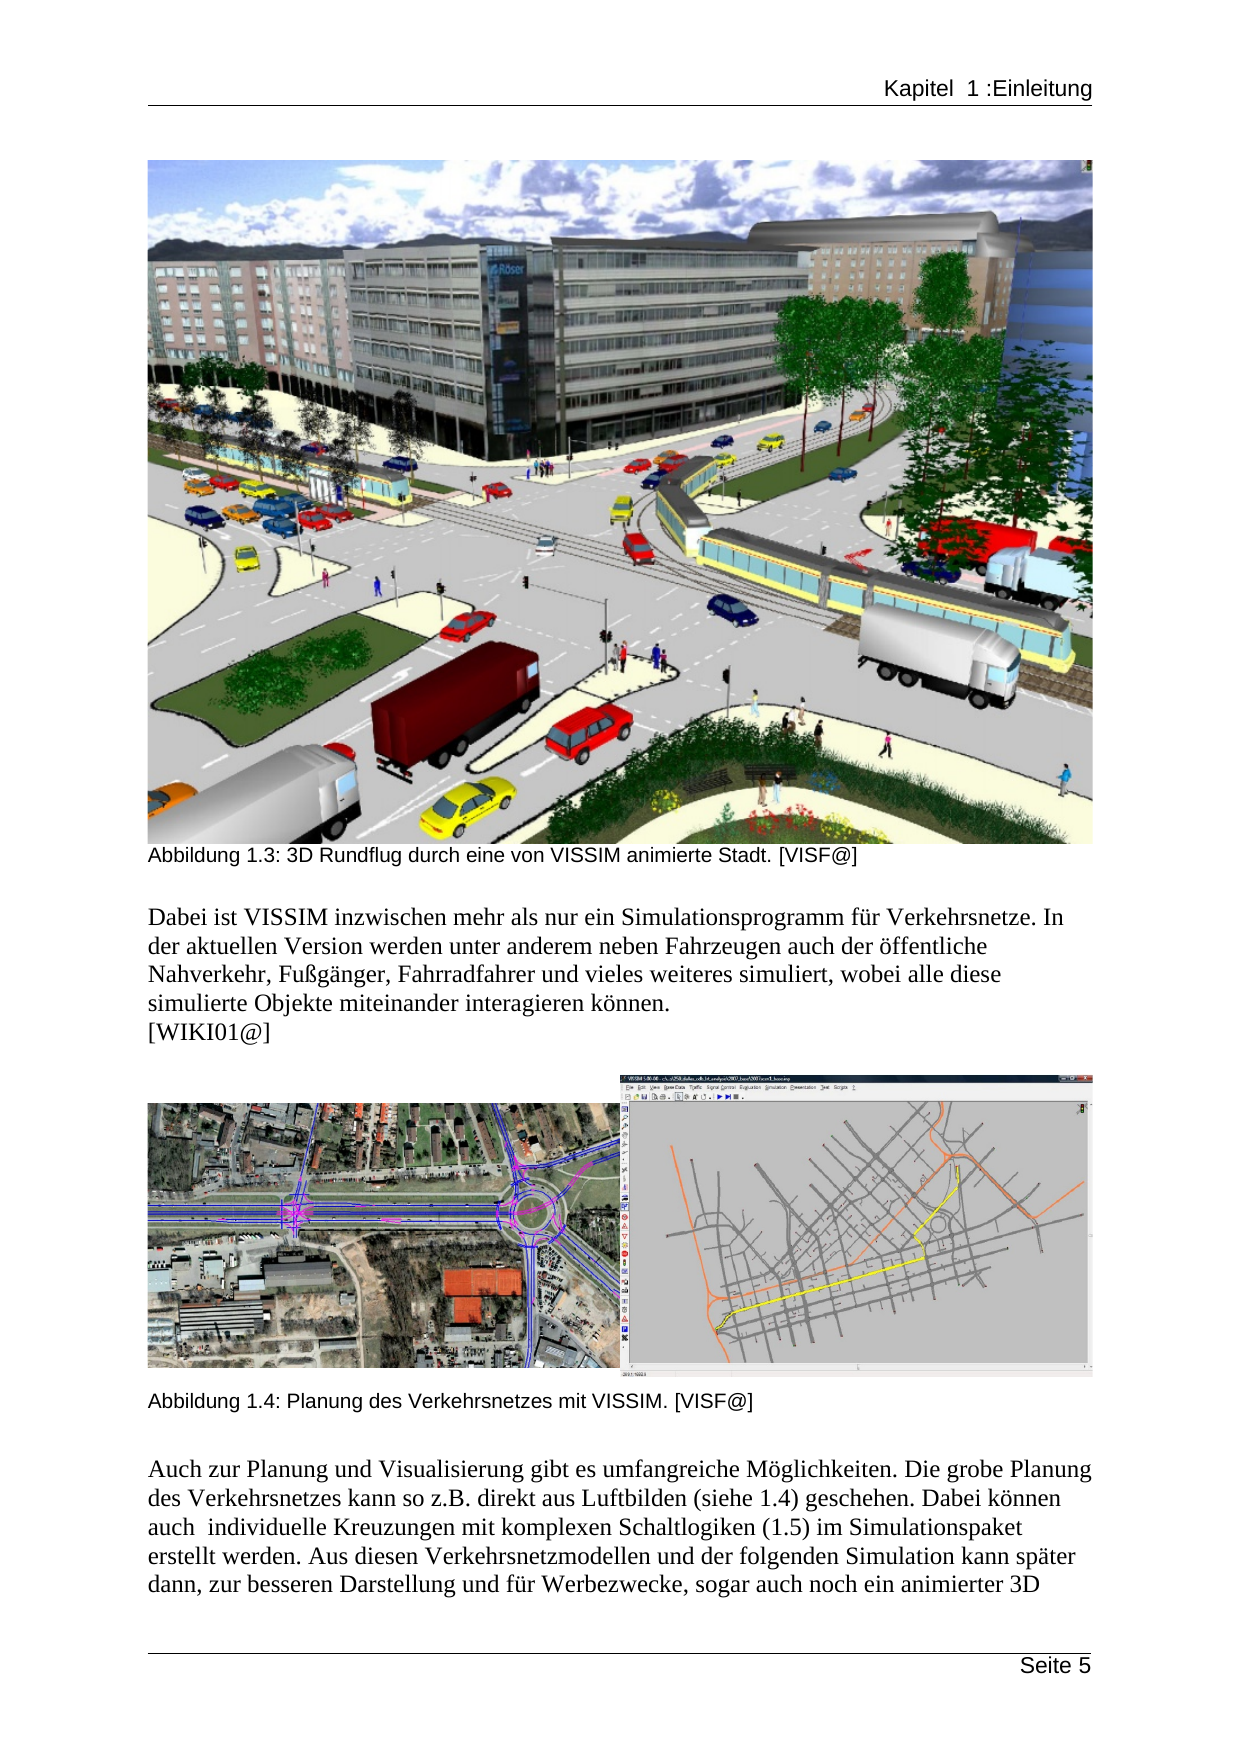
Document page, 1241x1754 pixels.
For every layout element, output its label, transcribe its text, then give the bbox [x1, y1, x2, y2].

text [WIKI01@] [148, 1017, 1092, 1046]
picture [147, 160, 1093, 844]
table_header [148, 1075, 620, 1103]
text Abbildung 1.4: Planung des Verkehrsnetzes mit VISSIM. [VISF@] [148, 1389, 1092, 1413]
text Auch zur Planung und Visualisierung gibt es umfangreiche Möglichkeiten. Die grobe Planung des Verkehrsnetzes kann so z.B. direkt aus Luftbilden (siehe Abbildung 1.4) geschehen. Dabei können auch individuelle Kreuzungen mit komplexen Schaltlogiken (Abbildung 1.5) im Simulationspaket erstellt werden. Aus diesen Verkehrsnetzmodellen und der folgenden Simulation kann später dann, zur besseren Darstellung und für Werbezwecke, sogar auch noch ein animierter 3D Rundflug durch die simulierte Stadt erstellt werden (siehe Abbildung 1.3). So können die verschiedenen Planungskonzepte besonders werbewirksam in Szene gesetzt werden. [148, 1454, 1092, 1598]
text Dabei ist VISSIM inzwischen mehr als nur ein Simulationsprogramm für Verkehrsnetze. In der aktuellen Version werden unter anderem neben Fahrzeugen auch der öffentliche Nahverkehr, Fußgänger, Fahrradfahrer und vieles weiteres simuliert, wobei alle diese simulierte Objekte miteinander interagieren können. [148, 902, 1092, 1017]
text Abbildung 1.3: 3D Rundflug durch eine von VISSIM animierte Stadt. [VISF@] [148, 160, 1101, 867]
table_header [148, 1368, 620, 1377]
picture [147, 1074, 1093, 1377]
